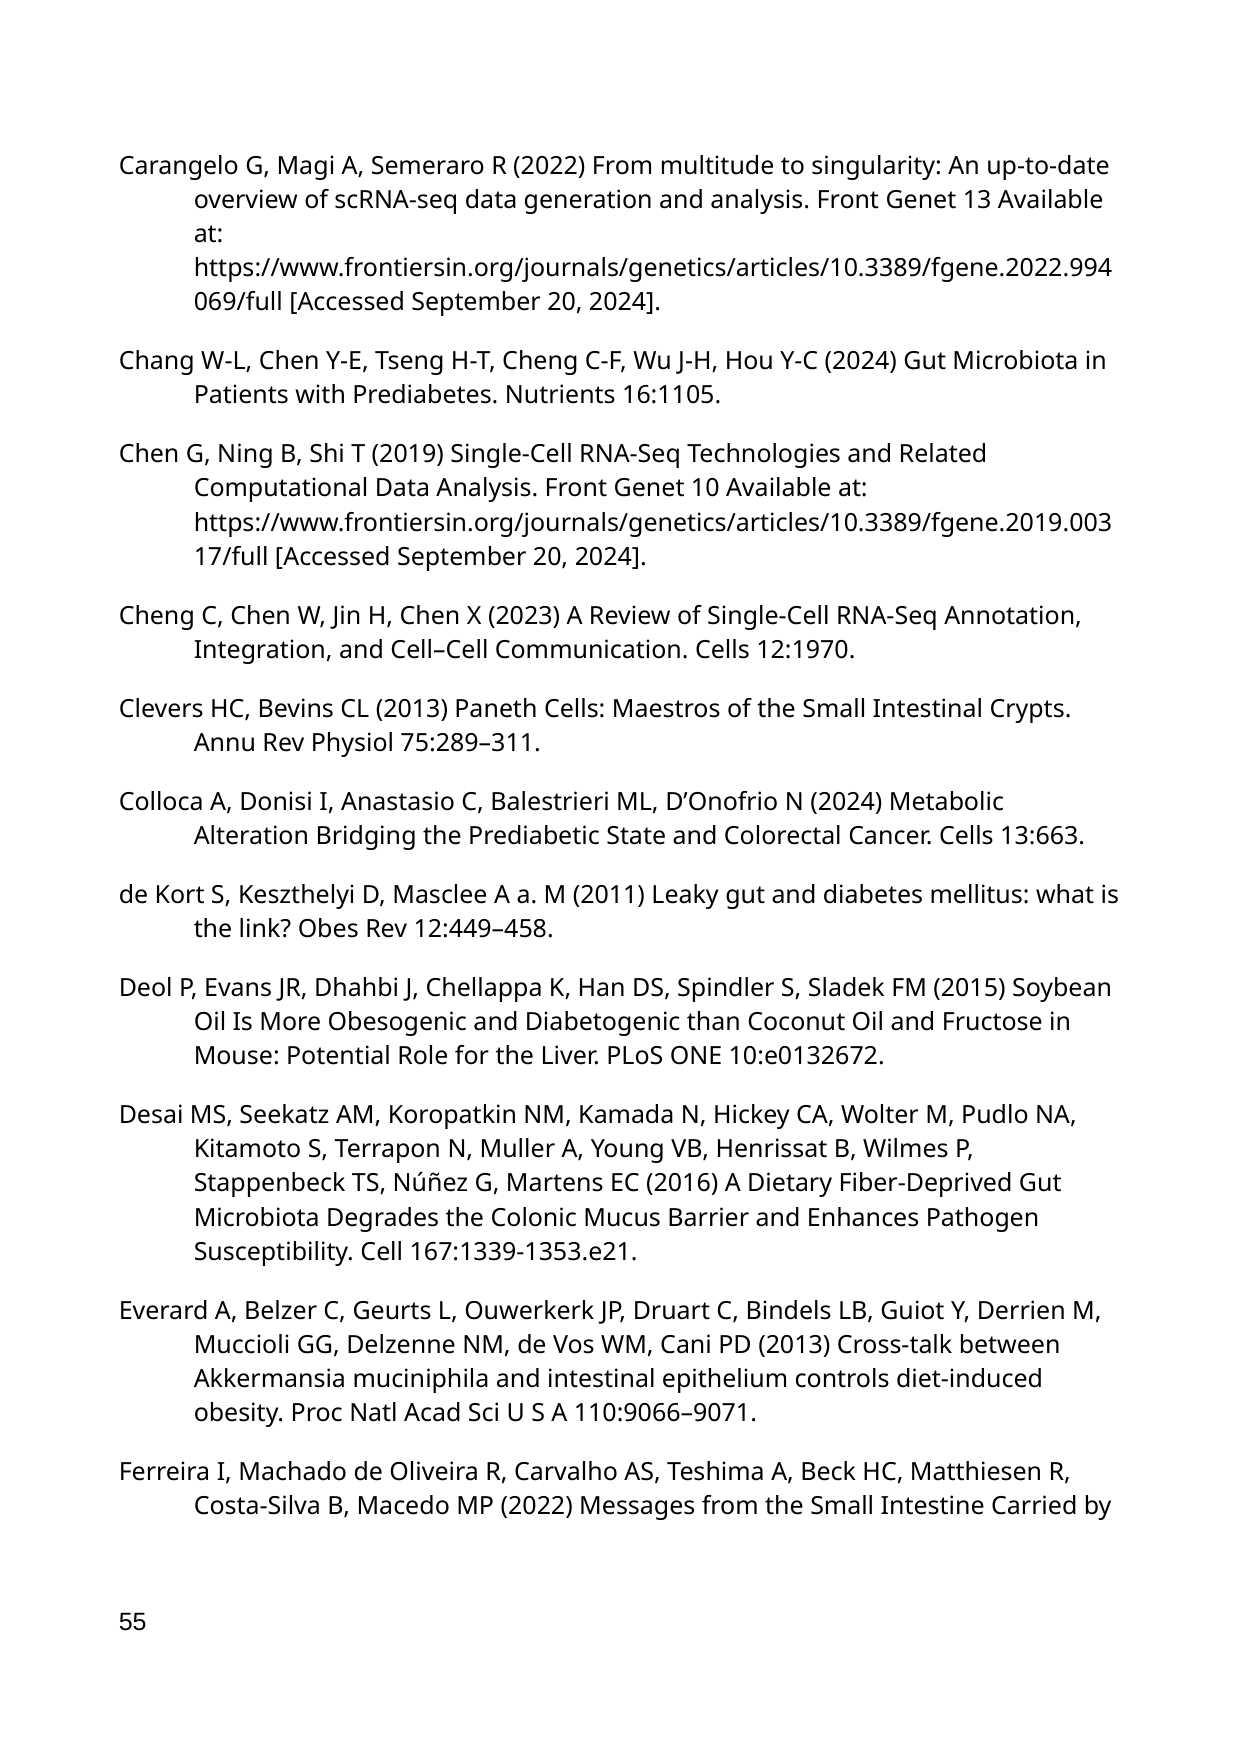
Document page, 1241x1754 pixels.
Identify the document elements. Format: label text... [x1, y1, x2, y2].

text Clevers HC, Bevins CL (2013) Paneth Cells: Maestros of the Small Intestinal Crypts. Annu Rev Physiol 75:289–311. [118, 690, 1122, 758]
text Deol P, Evans JR, Dhahbi J, Chellappa K, Han DS, Spindler S, Sladek FM (2015) Soybean Oil Is More Obesogenic and Diabetogenic than Coconut Oil and Fructose in Mouse: Potential Role for the Liver. PLoS ONE 10:e0132672. [118, 970, 1122, 1072]
text Chang W-L, Chen Y-E, Tseng H-T, Cheng C-F, Wu J-H, Hou Y-C (2024) Gut Microbiota in Patients with Prediabetes. Nutrients 16:1105. [118, 343, 1122, 411]
text Desai MS, Seekatz AM, Koropatkin NM, Kamada N, Hickey CA, Wolter M, Pudlo NA, Kitamoto S, Terrapon N, Muller A, Young VB, Henrissat B, Wilmes P, Stappenbeck TS, Núñez G, Martens EC (2016) A Dietary Fiber-Deprived Gut Microbiota Degrades the Colonic Mucus Barrier and Enhances Pathogen Susceptibility. Cell 167:1339-1353.e21. [118, 1097, 1122, 1267]
text Chen G, Ning B, Shi T (2019) Single-Cell RNA-Seq Technologies and Related Computational Data Analysis. Front Genet 10 Available at: https://www.frontiersin.org/journals/genetics/articles/10.3389/fgene.2019.00317/full [Accessed September 20, 2024]. [118, 436, 1122, 572]
text Cheng C, Chen W, Jin H, Chen X (2023) A Review of Single-Cell RNA-Seq Annotation, Integration, and Cell–Cell Communication. Cells 12:1970. [118, 597, 1122, 665]
text Everard A, Belzer C, Geurts L, Ouwerkerk JP, Druart C, Bindels LB, Guiot Y, Derrien M, Muccioli GG, Delzenne NM, de Vos WM, Cani PD (2013) Cross-talk between Akkermansia muciniphila and intestinal epithelium controls diet-induced obesity. Proc Natl Acad Sci U S A 110:9066–9071. [118, 1292, 1122, 1428]
text Colloca A, Donisi I, Anastasio C, Balestrieri ML, D’Onofrio N (2024) Metabolic Alteration Bridging the Prediabetic State and Colorectal Cancer. Cells 13:663. [118, 783, 1122, 852]
text de Kort S, Keszthelyi D, Masclee A a. M (2011) Leaky gut and diabetes mellitus: what is the link? Obes Rev 12:449–458. [118, 877, 1122, 945]
text Carangelo G, Magi A, Semeraro R (2022) From multitude to singularity: An up-to-date overview of scRNA-seq data generation and analysis. Front Genet 13 Available at: https://www.frontiersin.org/journals/genetics/articles/10.3389/fgene.2022.994069/full [Accessed September 20, 2024]. [118, 148, 1122, 318]
text Ferreira I, Machado de Oliveira R, Carvalho AS, Teshima A, Beck HC, Matthiesen R, Costa-Silva B, Macedo MP (2022) Messages from the Small Intestine Carried by [118, 1453, 1122, 1522]
